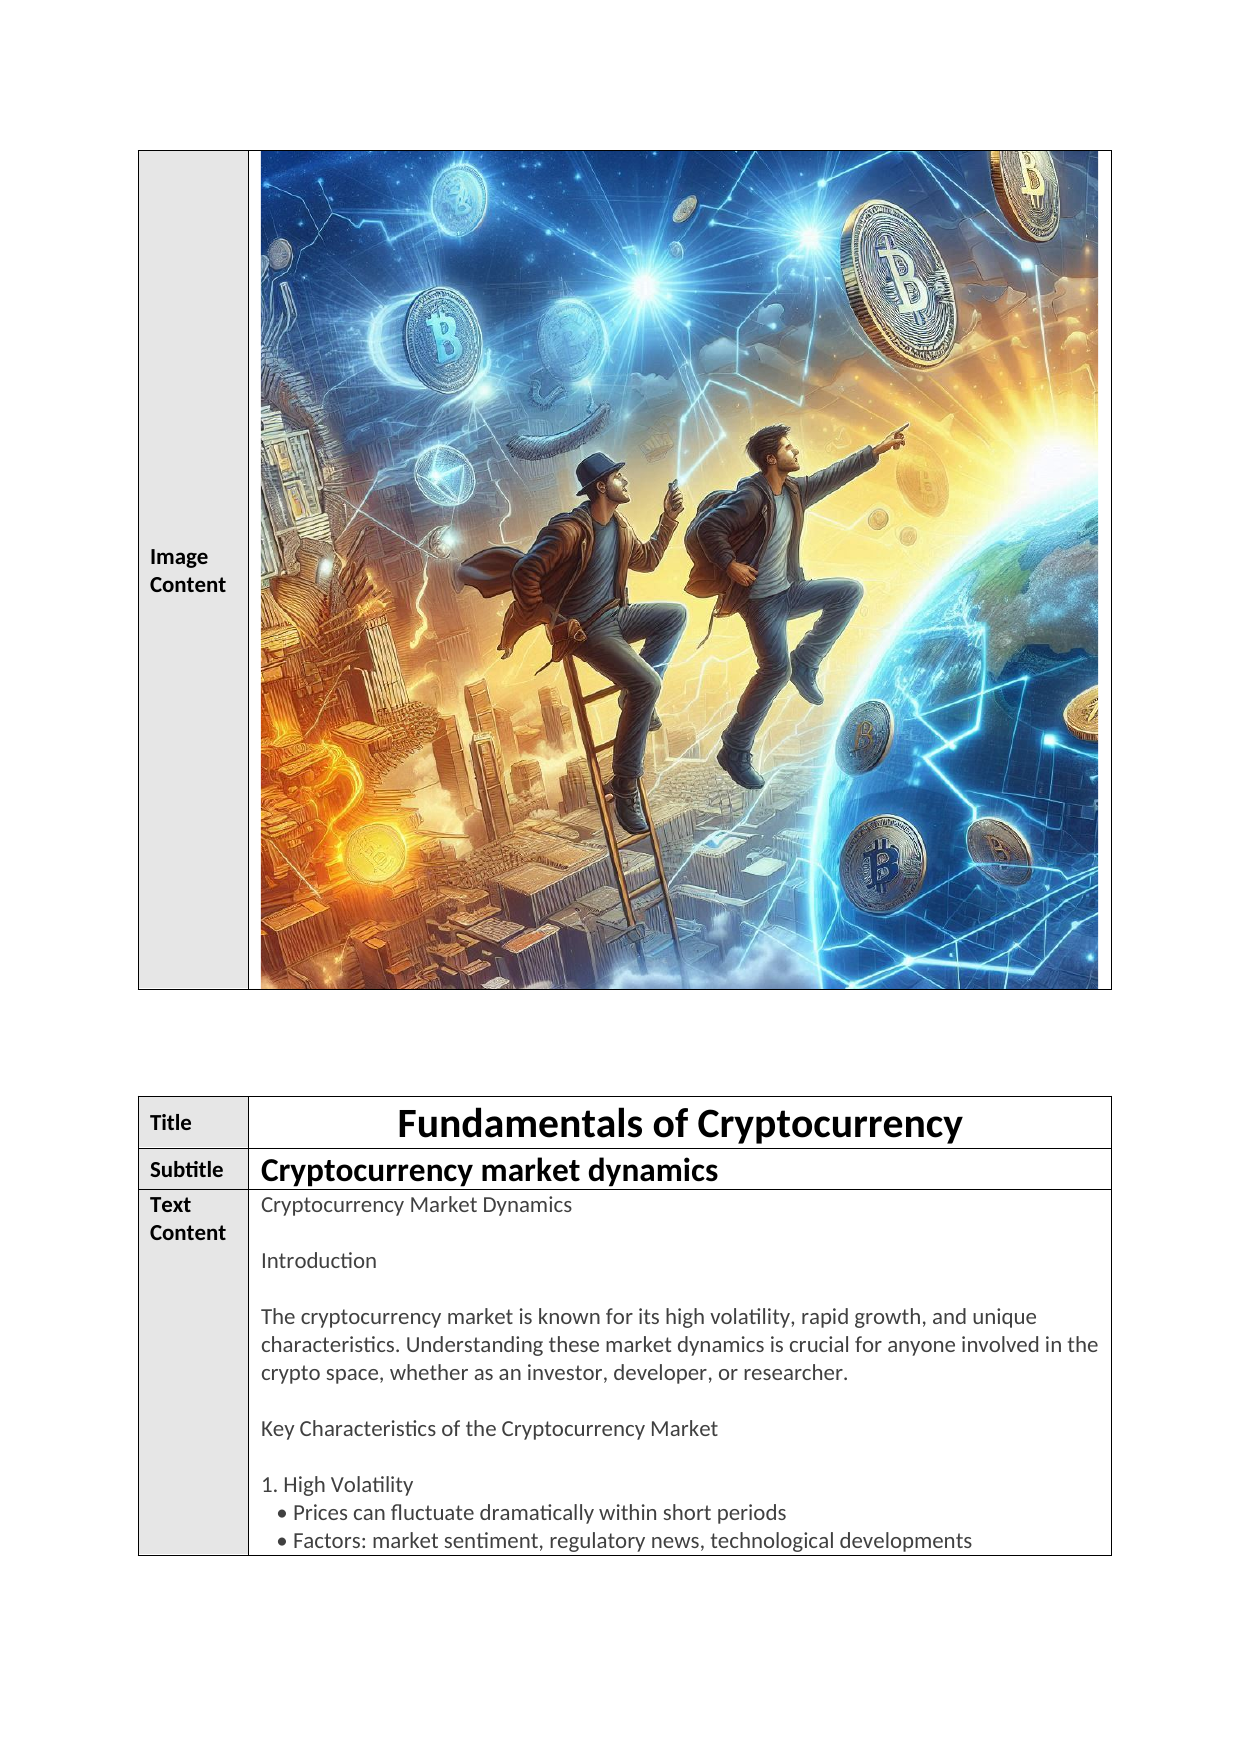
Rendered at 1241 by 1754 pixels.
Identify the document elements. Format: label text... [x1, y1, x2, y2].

table_cell [249, 151, 260, 988]
table_cell [1099, 151, 1111, 988]
picture [260, 151, 1099, 989]
table_cell Subtitle [139, 1149, 248, 1189]
table_cell Cryptocurrency market dynamics [249, 1149, 1111, 1189]
table_cell Cryptocurrency Market Dynamics Introduction The cryptocurrency market is known for its high volatility, rapid growth, and unique characteristics. Understanding these market dynamics is crucial for anyone involved in the crypto space, whether as an investor, developer, or researcher. Key Characteristics of the Cryptocurrency Market 1. High Volatility • Prices can fluctuate dramatically within short periods • Factors: market sentiment, regulatory news, technological developments [249, 1190, 1111, 1554]
table_header Fundamentals of Cryptocurrency [249, 1097, 1111, 1147]
table_cell Text Content [139, 1190, 248, 1554]
table_cell Image Content [139, 151, 248, 988]
table_header Title [139, 1097, 248, 1147]
